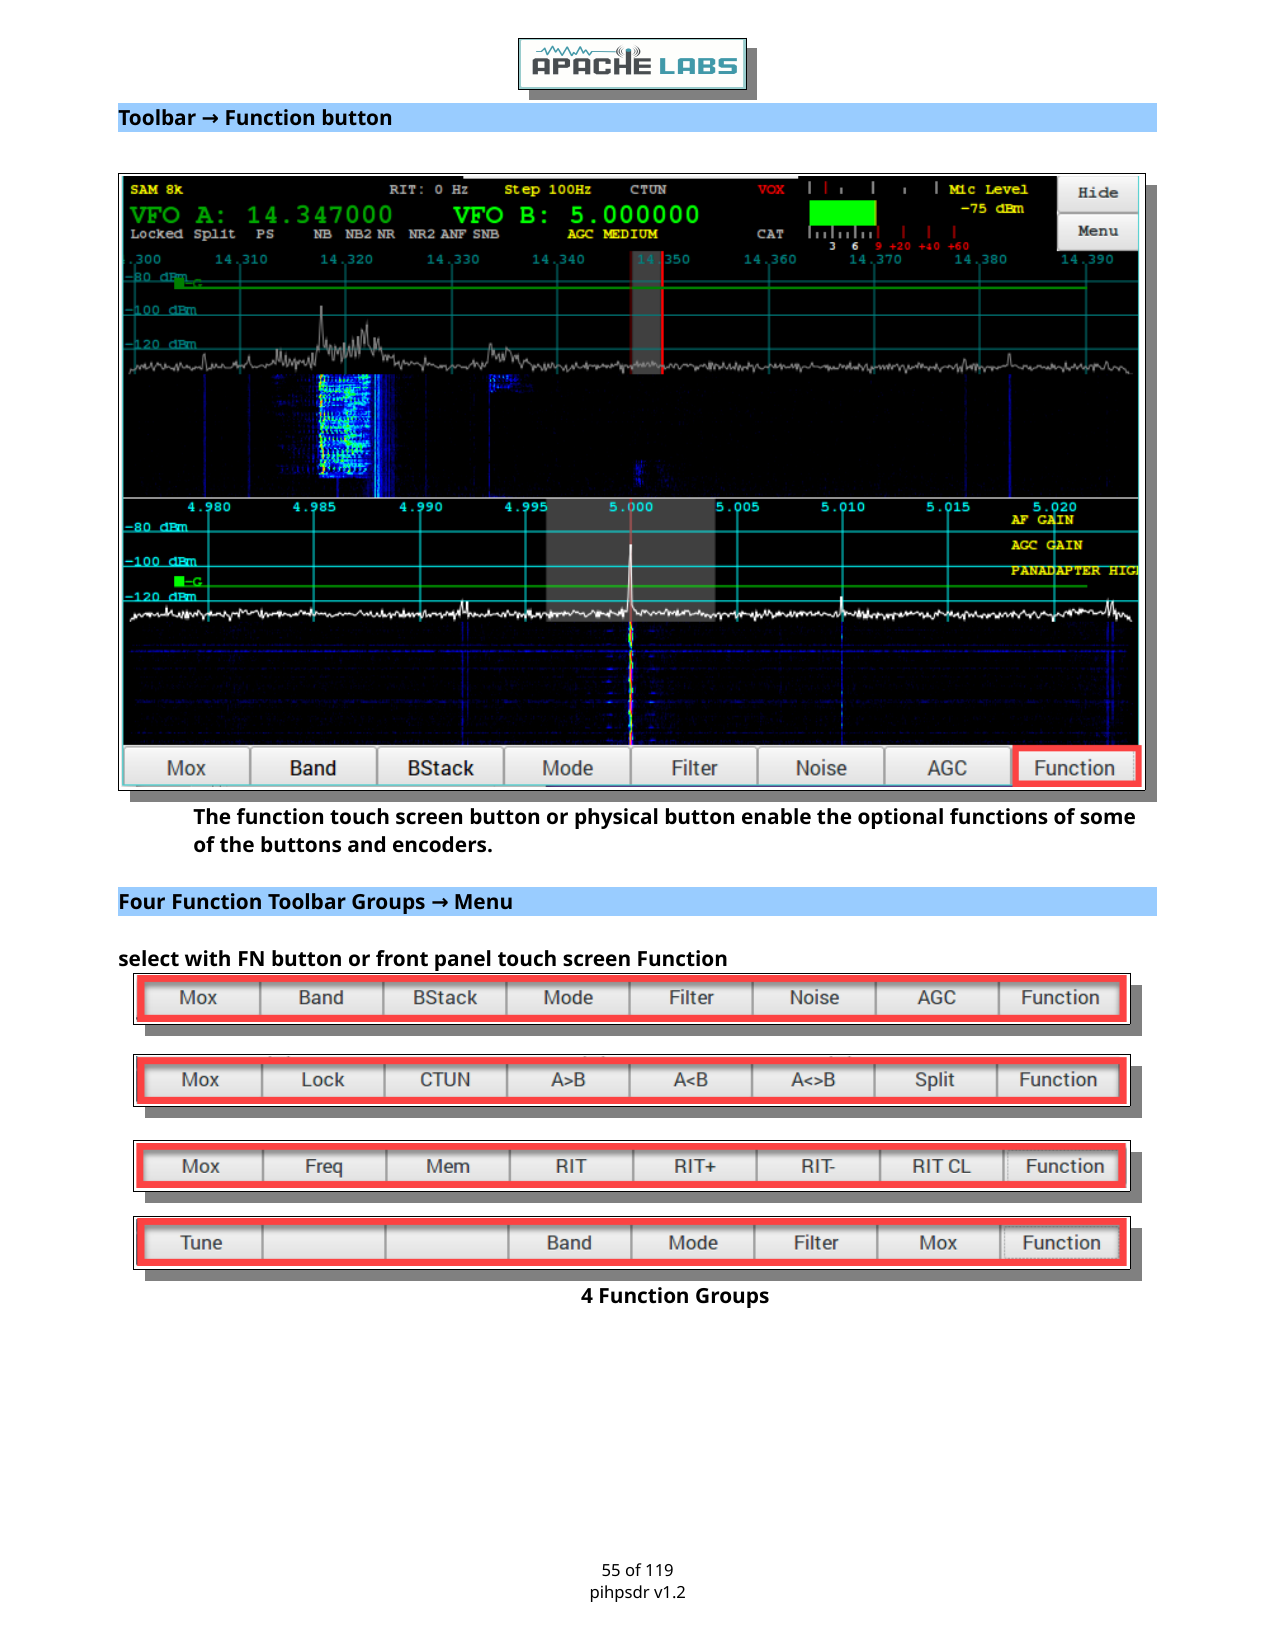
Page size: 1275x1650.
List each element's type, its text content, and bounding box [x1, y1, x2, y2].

list The function touch screen button or physical button enable the optional functions of some of the buttons and encoders. [156, 802, 1157, 859]
picture [136, 975, 1127, 1022]
picture [121, 176, 1142, 787]
picture [136, 1143, 1127, 1188]
list 4 Function Groups [156, 973, 1157, 1309]
picture [136, 1056, 1127, 1104]
subtitle Four Function Toolbar Groups → Menu [118, 887, 1157, 916]
picture [136, 1218, 1127, 1266]
subtitle Toolbar → Function button [118, 103, 1157, 132]
list select with FN button or front panel touch screen Function [118, 944, 1157, 973]
picture [521, 40, 744, 87]
list [156, 160, 1157, 185]
